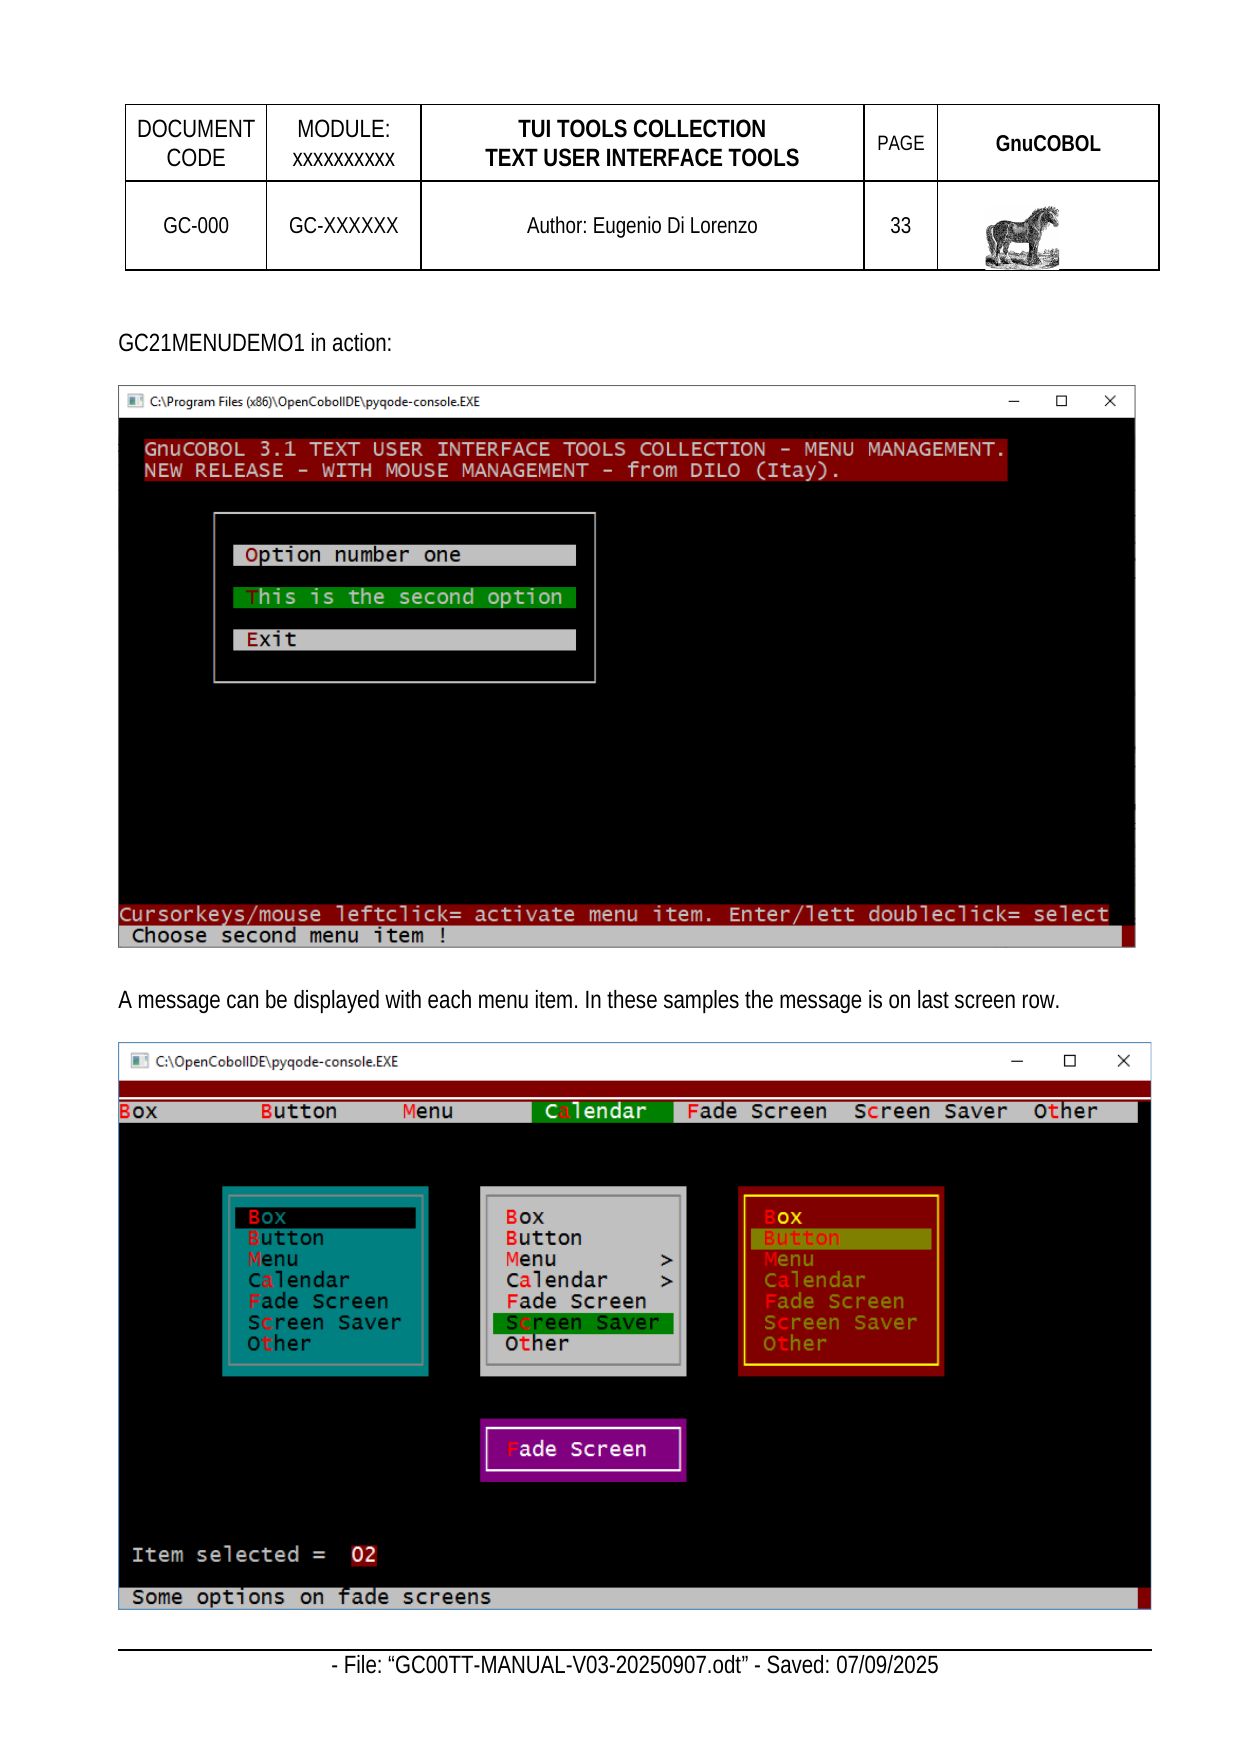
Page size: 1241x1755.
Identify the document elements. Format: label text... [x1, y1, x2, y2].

text A message can be displayed with each menu item. In these samples the message is on last screen row. [118, 985, 1152, 1013]
text GC21MENUDEMO1 in action: [118, 328, 1152, 357]
